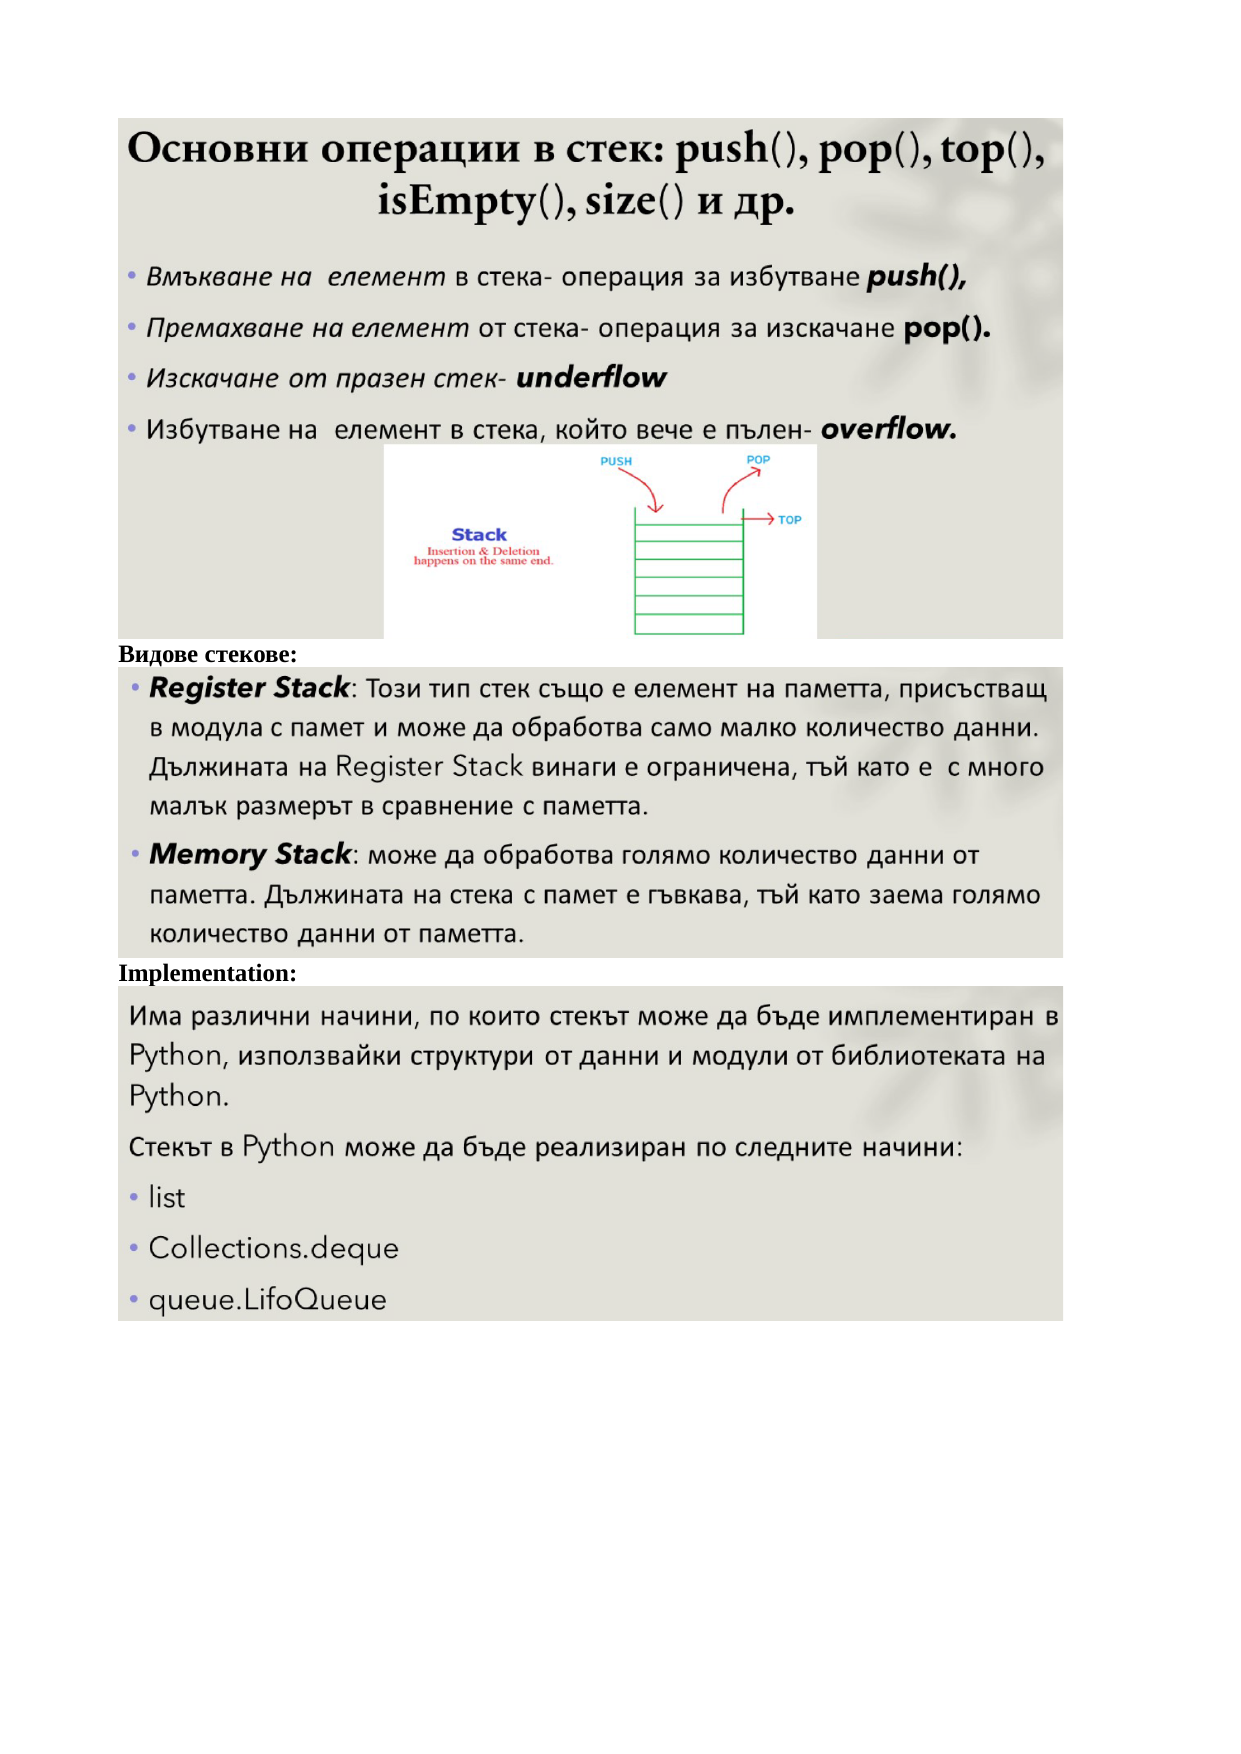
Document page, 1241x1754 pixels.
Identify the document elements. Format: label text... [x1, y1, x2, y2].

text Implementation: [118, 958, 1122, 987]
text Видове стекове: [118, 639, 1122, 668]
